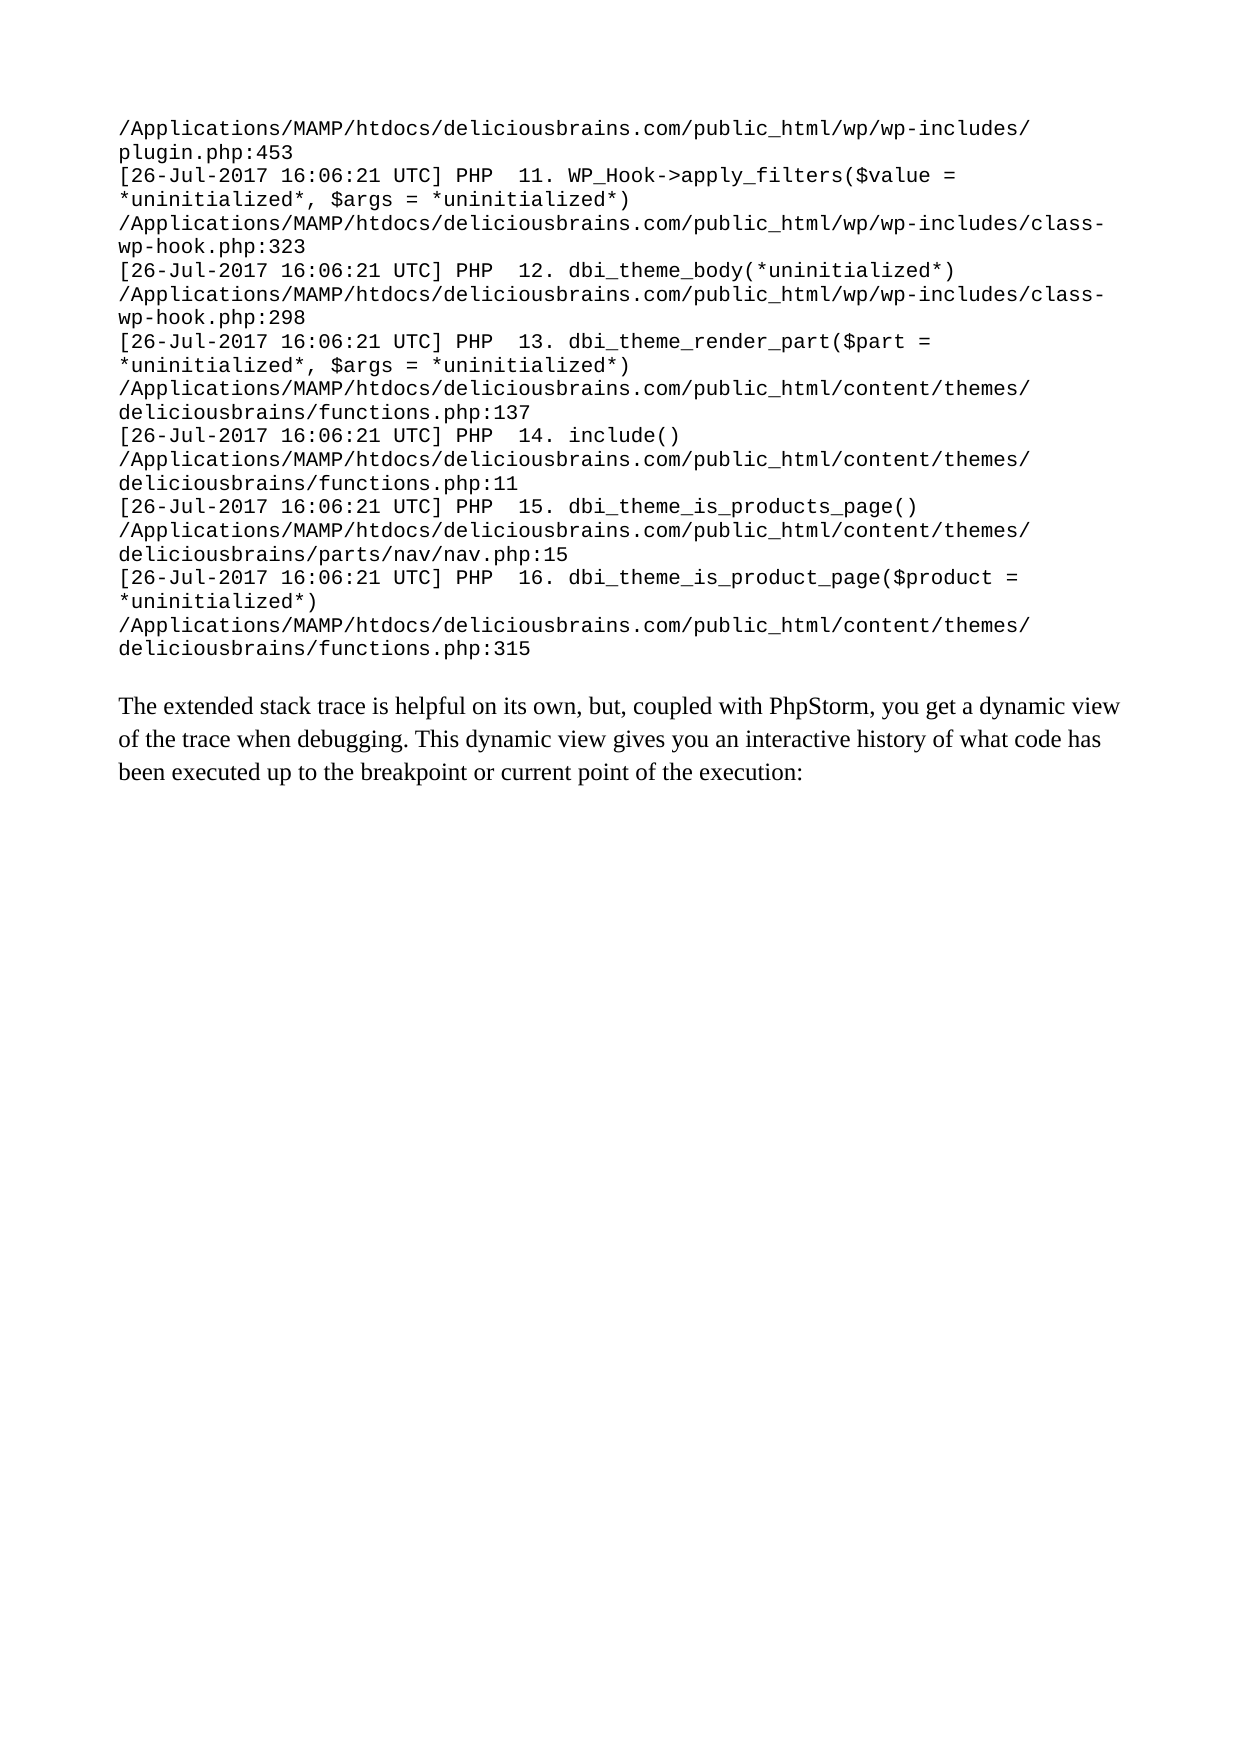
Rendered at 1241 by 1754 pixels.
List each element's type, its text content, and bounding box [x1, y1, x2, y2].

text The extended stack trace is helpful on its own, but, coupled with PhpStorm, you get a dynamic view of the trace when debugging. This dynamic view gives you an interactive history of what code has been executed up to the breakpoint or current point of the execution: [118, 691, 1122, 786]
text [26-Jul-2017 16:06:21 UTC] PHP 16. dbi_theme_is_product_page($product = *uninitialized*) /Applications/MAMP/htdocs/deliciousbrains.com/public_html/content/themes/deliciousbrains/functions.php:315 [118, 567, 1122, 662]
text [26-Jul-2017 16:06:21 UTC] PHP 14. include() /Applications/MAMP/htdocs/deliciousbrains.com/public_html/content/themes/deliciousbrains/functions.php:11 [118, 426, 1122, 496]
text [26-Jul-2017 16:06:21 UTC] PHP 15. dbi_theme_is_products_page() /Applications/MAMP/htdocs/deliciousbrains.com/public_html/content/themes/deliciousbrains/parts/nav/nav.php:15 [118, 496, 1122, 567]
text /Applications/MAMP/htdocs/deliciousbrains.com/public_html/wp/wp-includes/plugin.php:453 [118, 118, 1122, 165]
text [26-Jul-2017 16:06:21 UTC] PHP 12. dbi_theme_body(*uninitialized*) /Applications/MAMP/htdocs/deliciousbrains.com/public_html/wp/wp-includes/class-wp-hook.php:298 [118, 260, 1122, 331]
text [26-Jul-2017 16:06:21 UTC] PHP 11. WP_Hook->apply_filters($value = *uninitialized*, $args = *uninitialized*) /Applications/MAMP/htdocs/deliciousbrains.com/public_html/wp/wp-includes/class-wp-hook.php:323 [118, 165, 1122, 260]
text [26-Jul-2017 16:06:21 UTC] PHP 13. dbi_theme_render_part($part = *uninitialized*, $args = *uninitialized*) /Applications/MAMP/htdocs/deliciousbrains.com/public_html/content/themes/deliciousbrains/functions.php:137 [118, 331, 1122, 426]
